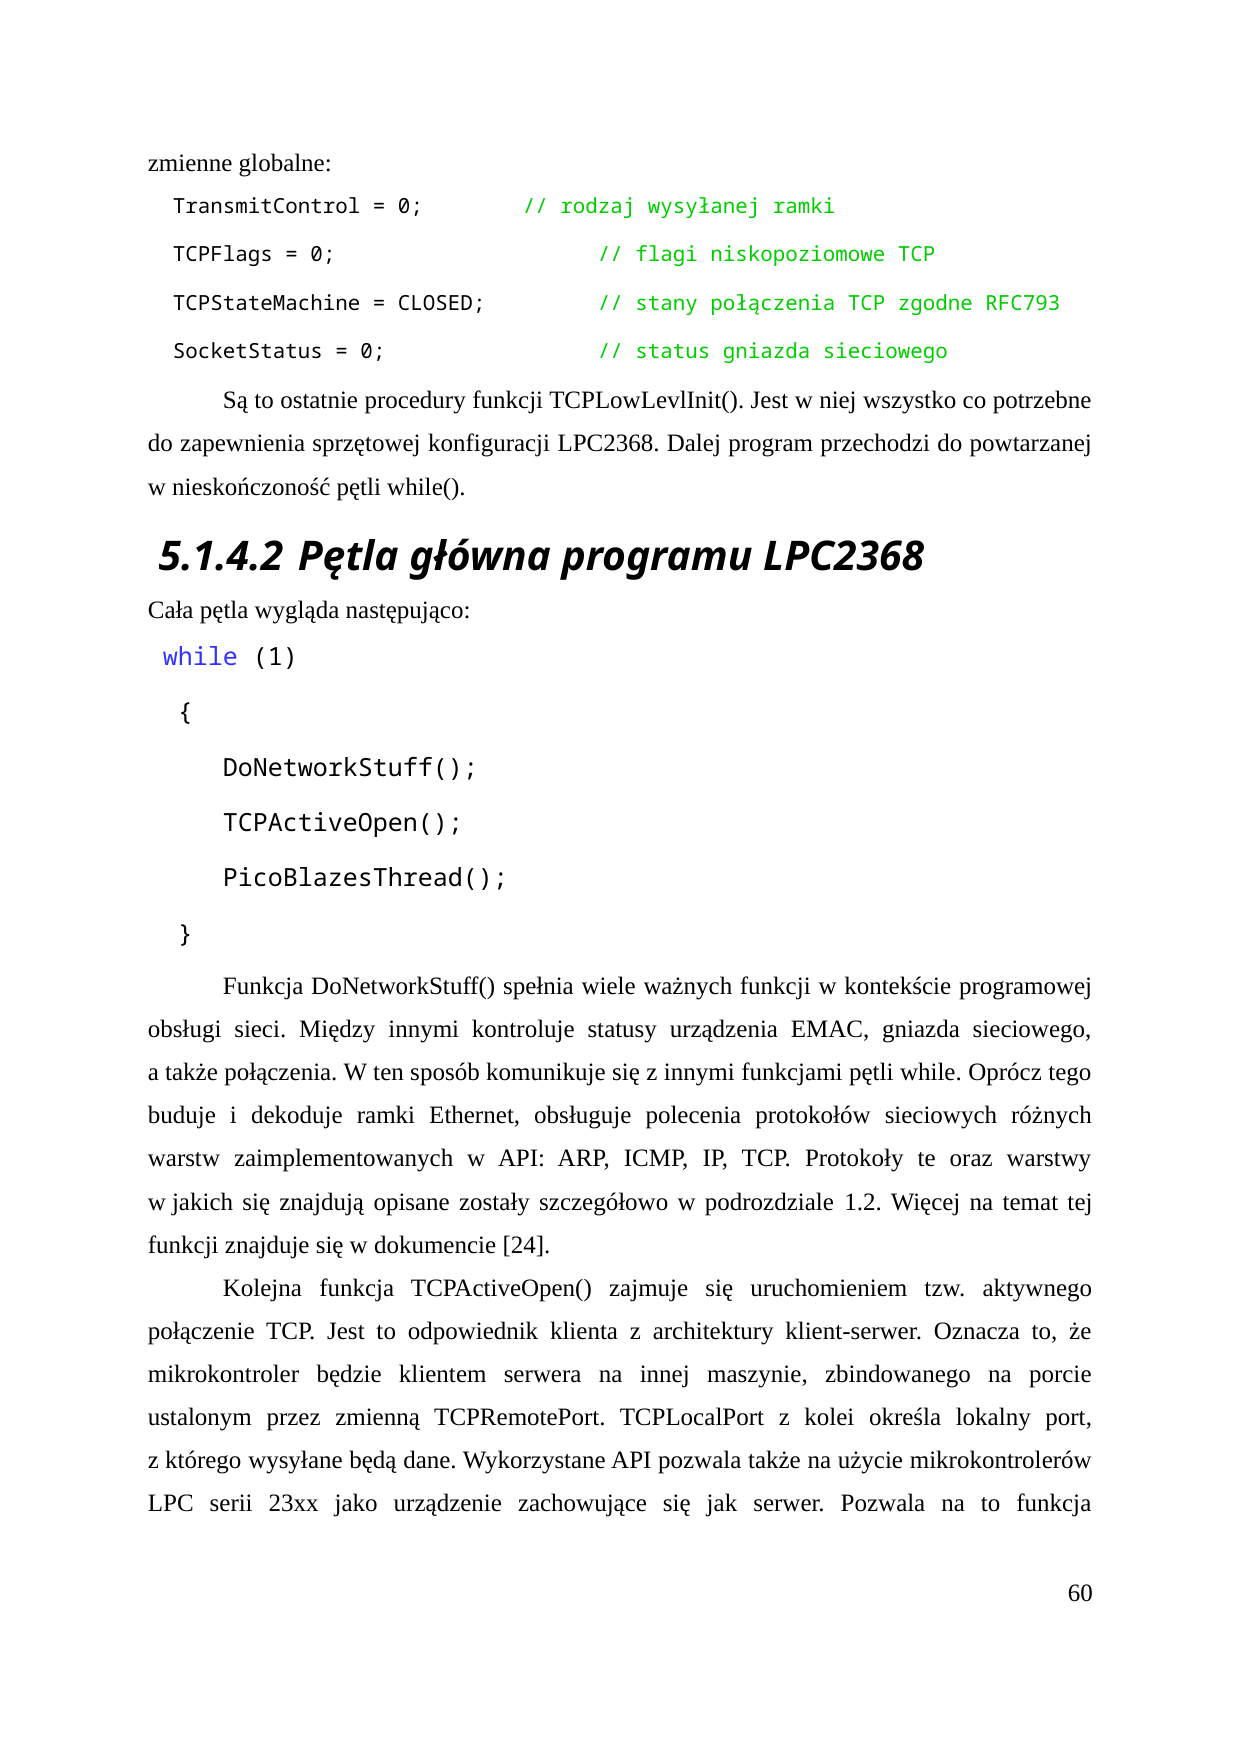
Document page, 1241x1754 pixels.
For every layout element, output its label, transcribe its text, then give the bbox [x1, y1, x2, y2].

text SocketStatus = 0; // status gniazda sieciowego [148, 337, 1093, 365]
text } [148, 916, 1093, 949]
text TCPFlags = 0; // flagi niskopoziomowe TCP [148, 239, 1093, 268]
text zmienne globalne: [148, 148, 1093, 176]
text DoNetworkStuff(); [148, 749, 1093, 783]
subtitle Pętla główna programu LPC2368 [148, 527, 1093, 583]
text while (1) [148, 638, 1093, 672]
text PicoBlazesThread(); [148, 860, 1093, 894]
text Cała pętla wygląda następująco: [148, 595, 1093, 624]
text TCPStateMachine = CLOSED; // stany połączenia TCP zgodne RFC793 [148, 288, 1093, 316]
text TCPActiveOpen(); [148, 805, 1093, 839]
text Są to ostatnie procedury funkcji TCPLowLevlInit(). Jest w niej wszystko co potrzebne do zapewnienia sprzętowej konfiguracji LPC2368. Dalej program przechodzi do powtarzanej w nieskończoność pętli while(). [148, 385, 1093, 500]
text Funkcja DoNetworkStuff() spełnia wiele ważnych funkcji w kontekście programowej obsługi sieci. Między innymi kontroluje statusy urządzenia EMAC, gniazda sieciowego, a także połączenia. W ten sposób komunikuje się z innymi funkcjami pętli while. Oprócz tego buduje i dekoduje ramki Ethernet, obsługuje polecenia protokołów sieciowych różnych warstw zaimplementowanych w API: ARP, ICMP, IP, TCP. Protokoły te oraz warstwy w jakich się znajdują opisane zostały szczegółowo w podrozdziale 1.2. Więcej na temat tej funkcji znajduje się w dokumencie [24]. [148, 971, 1093, 1258]
text { [148, 694, 1093, 728]
text TransmitControl = 0; // rodzaj wysyłanej ramki [148, 191, 1093, 219]
text Kolejna funkcja TCPActiveOpen() zajmuje się uruchomieniem tzw. aktywnego połączenie TCP. Jest to odpowiednik klienta z architektury klient-serwer. Oznacza to, że mikrokontroler będzie klientem serwera na innej maszynie, zbindowanego na porcie ustalonym przez zmienną TCPRemotePort. TCPLocalPort z kolei określa lokalny port, z którego wysyłane będą dane. Wykorzystane API pozwala także na użycie mikrokontrolerów LPC serii 23xx jako urządzenie zachowujące się jak serwer. Pozwala na to funkcja [148, 1273, 1093, 1517]
